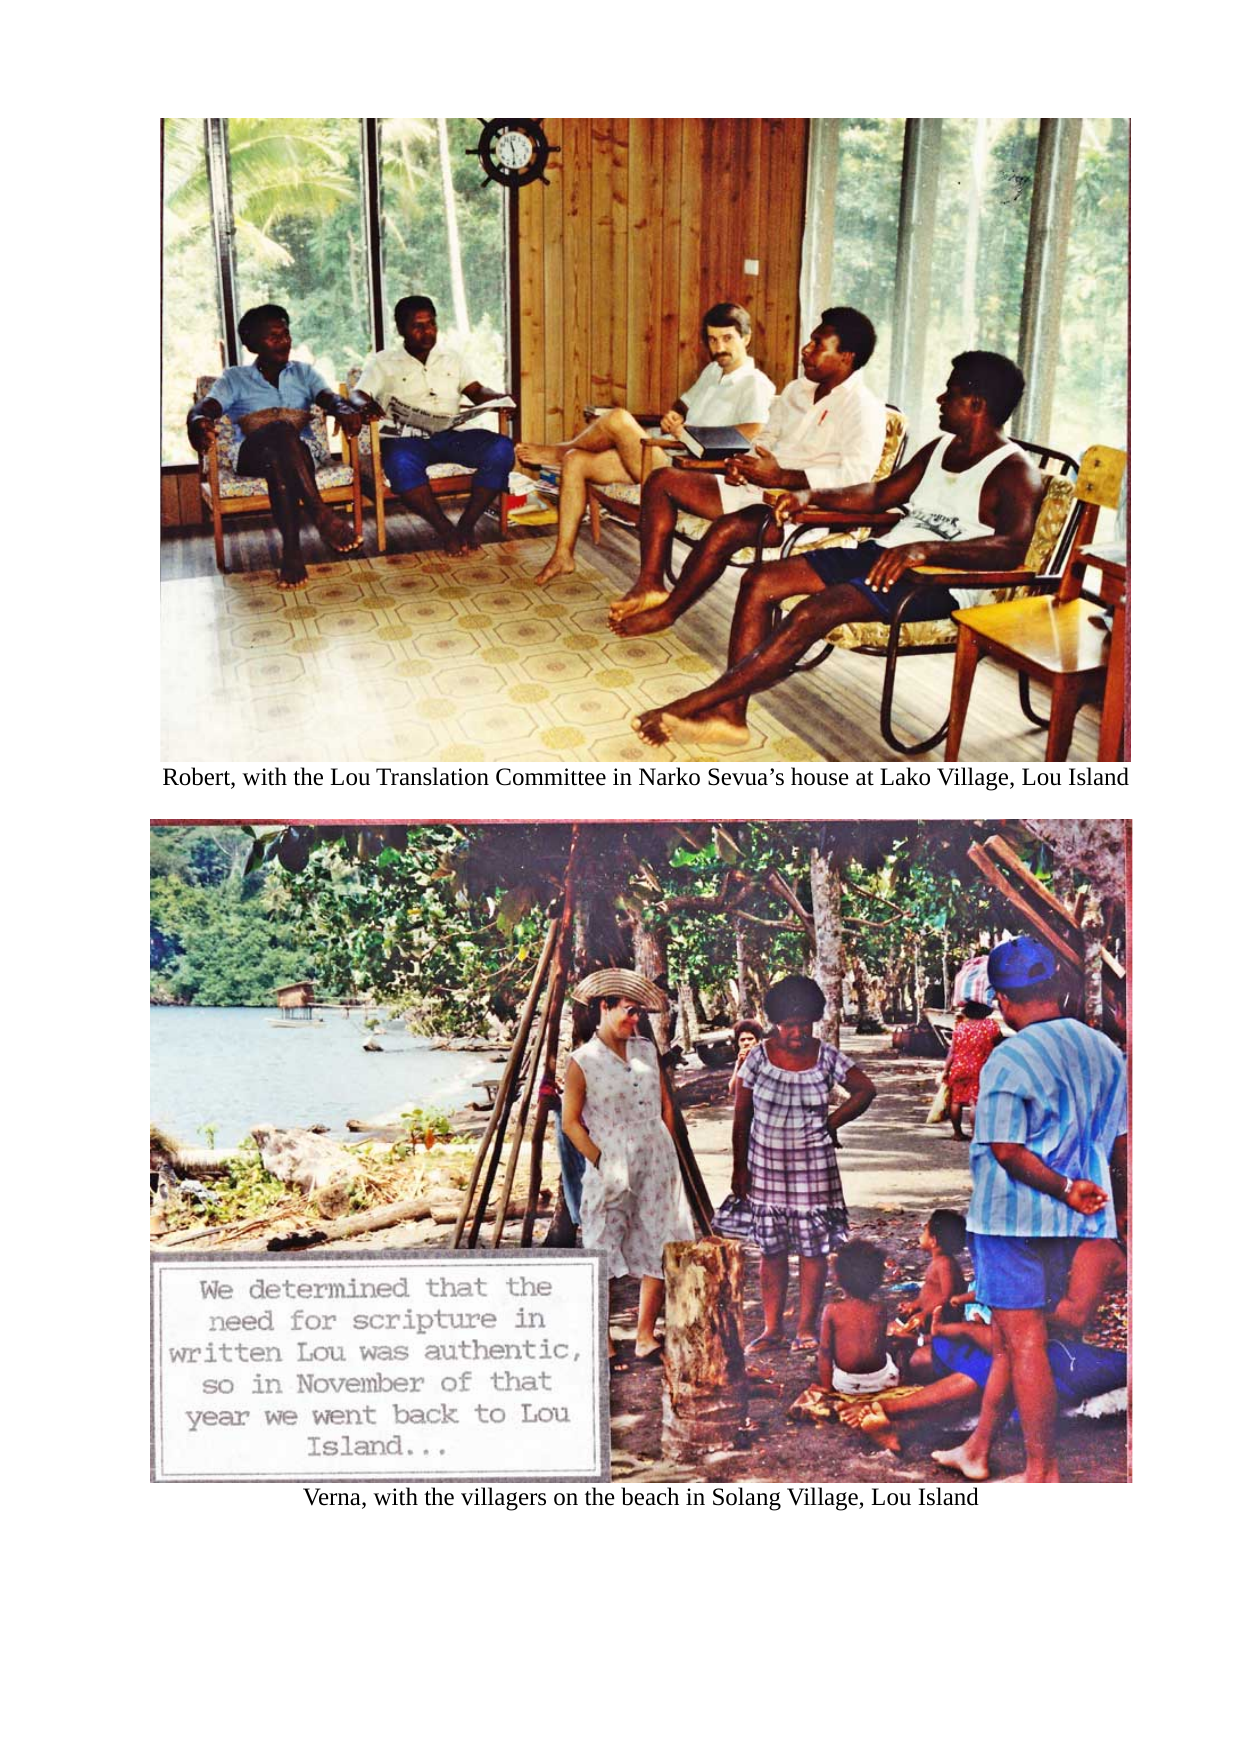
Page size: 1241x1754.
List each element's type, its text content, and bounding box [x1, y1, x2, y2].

table_cell Verna, with the villagers on the beach in Solang Village, Lou Island [138, 1483, 1144, 1511]
table_cell [1153, 119, 1199, 762]
table_cell [1131, 119, 1153, 762]
table_cell [138, 119, 160, 762]
table_cell Robert, with the Lou Translation Committee in Narko Sevua’s house at Lako Village, Lou Island [138, 762, 1153, 791]
table_header [1133, 820, 1144, 1482]
picture [150, 819, 1133, 1483]
picture [160, 118, 1131, 762]
table_cell [1153, 762, 1199, 791]
table_header [138, 820, 150, 1482]
